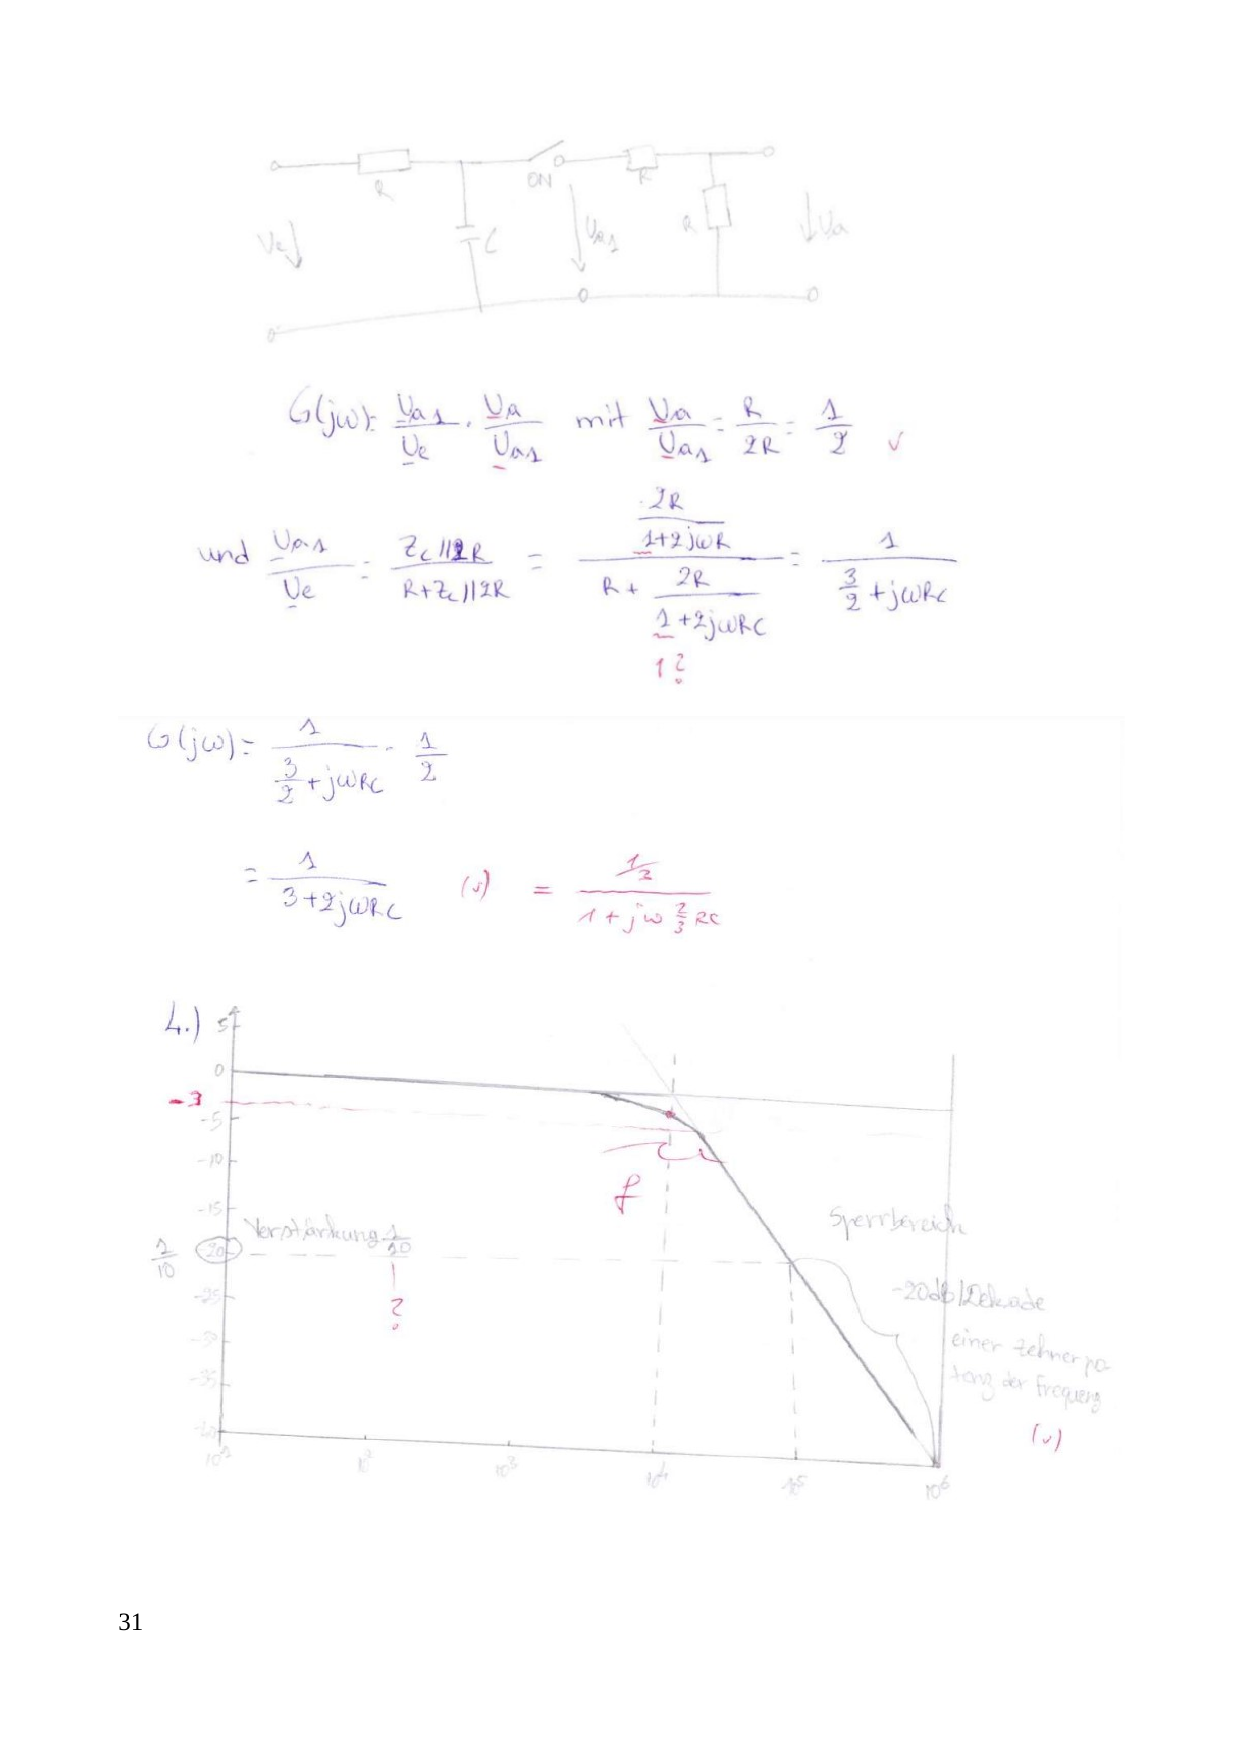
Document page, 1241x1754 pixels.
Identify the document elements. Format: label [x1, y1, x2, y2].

picture [118, 118, 1125, 1522]
